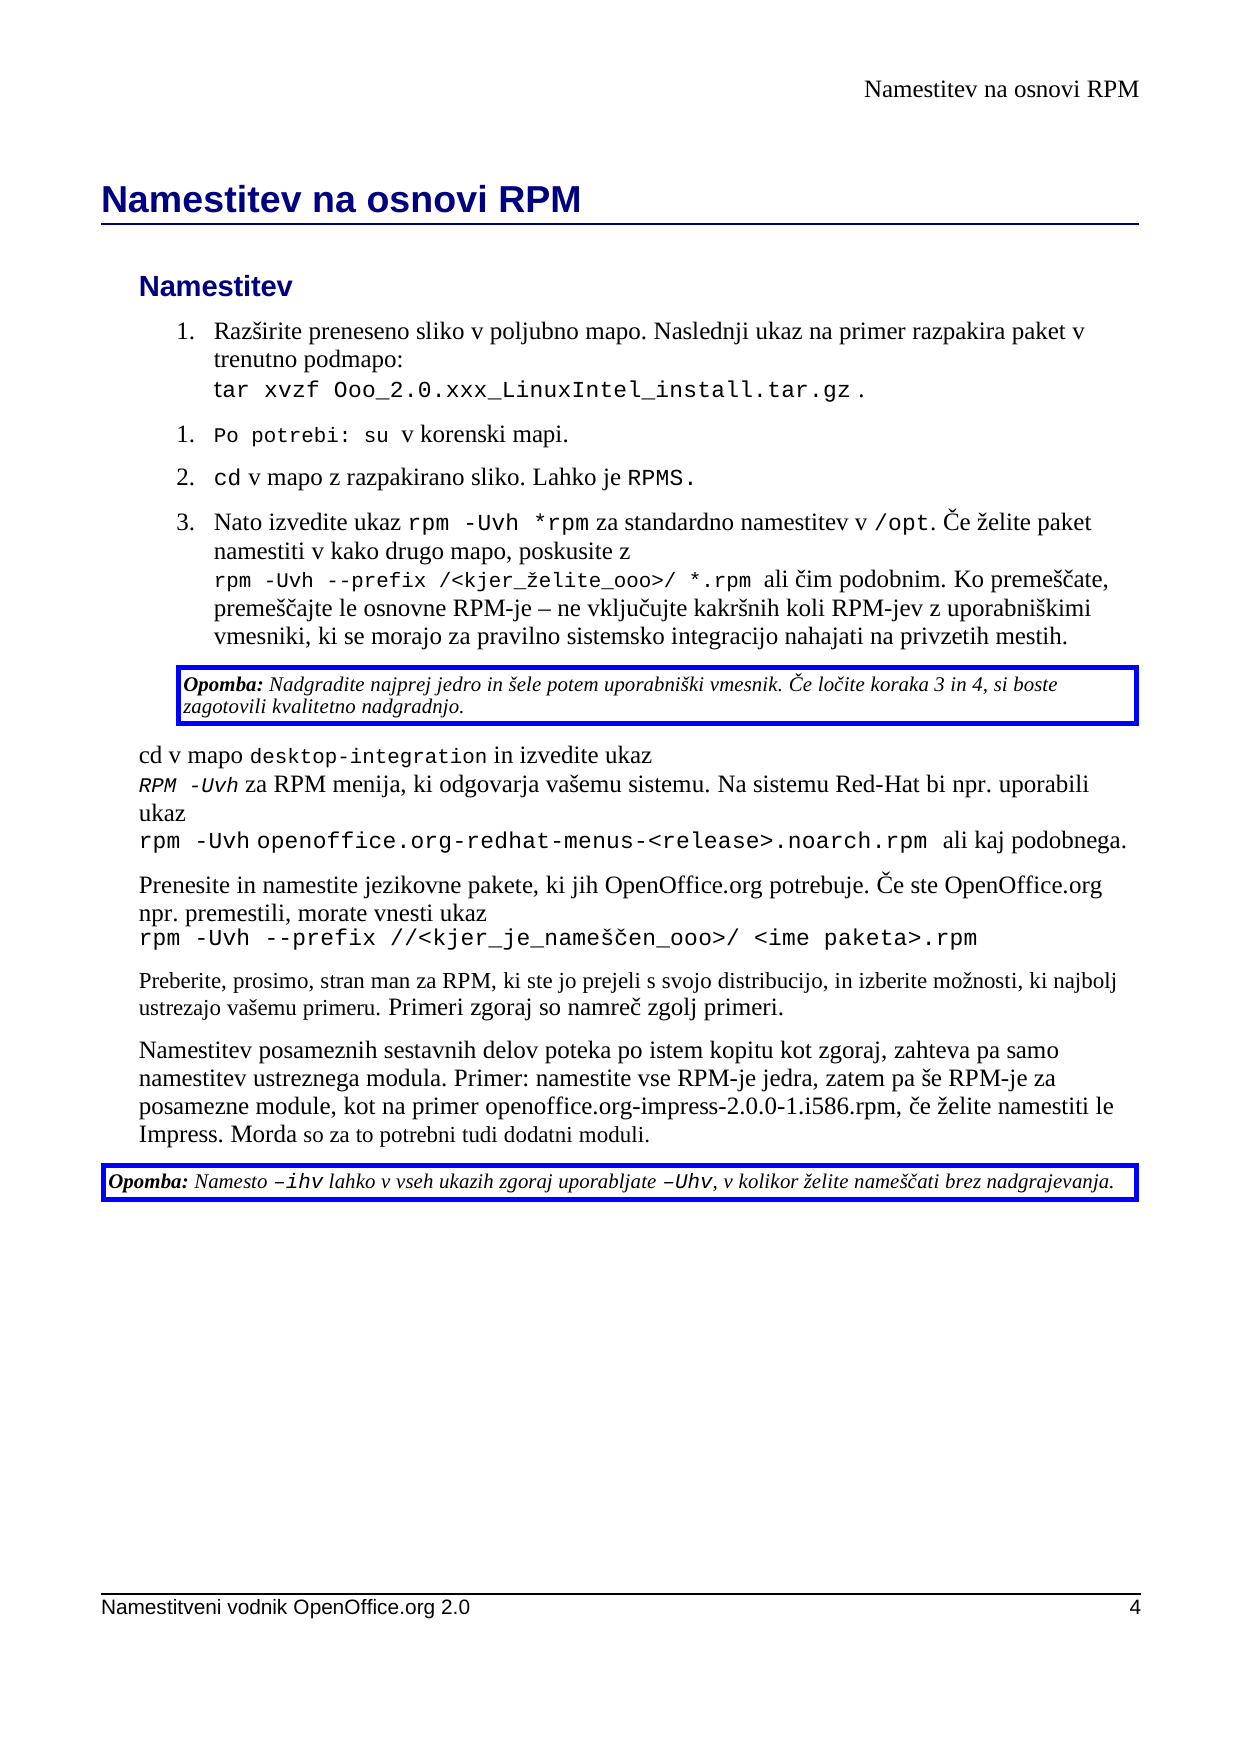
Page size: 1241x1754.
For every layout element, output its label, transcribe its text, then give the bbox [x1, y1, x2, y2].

list Po potrebi: su v korenski mapi. [176, 419, 1139, 448]
text Prenesite in namestite jezikovne pakete, ki jih OpenOffice.org potrebuje. Če ste OpenOffice.org npr. premestili, morate vnesti ukaz rpm -Uvh --prefix //<kjer_je_nameščen_ooo>/ <ime paketa>.rpm [138, 871, 1139, 953]
text Opomba: Nadgradite najprej jedro in šele potem uporabniški vmesnik. Če ločite koraka 3 in 4, si boste zagotovili kvalitetno nadgradnjo. [181, 670, 1134, 721]
text cd v mapo desktop-integration in izvedite ukaz RPM -Uvh za RPM menija, ki odgovarja vašemu sistemu. Na sistemu Red-Hat bi npr. uporabili ukaz rpm -Uvh openoffice.org-redhat-menus-<release>.noarch.rpm ali kaj podobnega. [138, 741, 1139, 856]
subtitle Namestitev [138, 270, 1139, 302]
text Opomba: Namesto –ihv lahko v vseh ukazih zgoraj uporabljate –Uhv, v kolikor želite nameščati brez nadgrajevanja. [106, 1168, 1134, 1197]
list cd v mapo z razpakirano sliko. Lahko je RPMS. [176, 463, 1139, 493]
subtitle Namestitev na osnovi RPM [101, 179, 1139, 223]
list Nato izvedite ukaz rpm -Uvh *rpm za standardno namestitev v /opt. Če želite paket namestiti v kako drugo mapo, poskusite z rpm -Uvh --prefix /<kjer_želite_ooo>/ *.rpm ali čim podobnim. Ko premeščate, premeščajte le osnovne RPM-je – ne vključujte kakršnih koli RPM-jev z uporabniškimi vmesniki, ki se morajo za pravilno sistemsko integracijo nahajati na privzetih mestih. [176, 508, 1139, 650]
text Preberite, prosimo, stran man za RPM, ki ste jo prejeli s svojo distribucijo, in izberite možnosti, ki najbolj ustrezajo vašemu primeru. Primeri zgoraj so namreč zgolj primeri. [138, 968, 1139, 1021]
text Namestitev posameznih sestavnih delov poteka po istem kopitu kot zgoraj, zahteva pa samo namestitev ustreznega modula. Primer: namestite vse RPM-je jedra, zatem pa še RPM-je za posamezne module, kot na primer openoffice.org-impress-2.0.0-1.i586.rpm, če želite namestiti le Impress. Morda so za to potrebni tudi dodatni moduli. [138, 1036, 1139, 1148]
list Razširite preneseno sliko v poljubno mapo. Naslednji ukaz na primer razpakira paket v trenutno podmapo: tar xvzf Ooo_2.0.xxx_LinuxIntel_install.tar.gz . [176, 317, 1139, 405]
